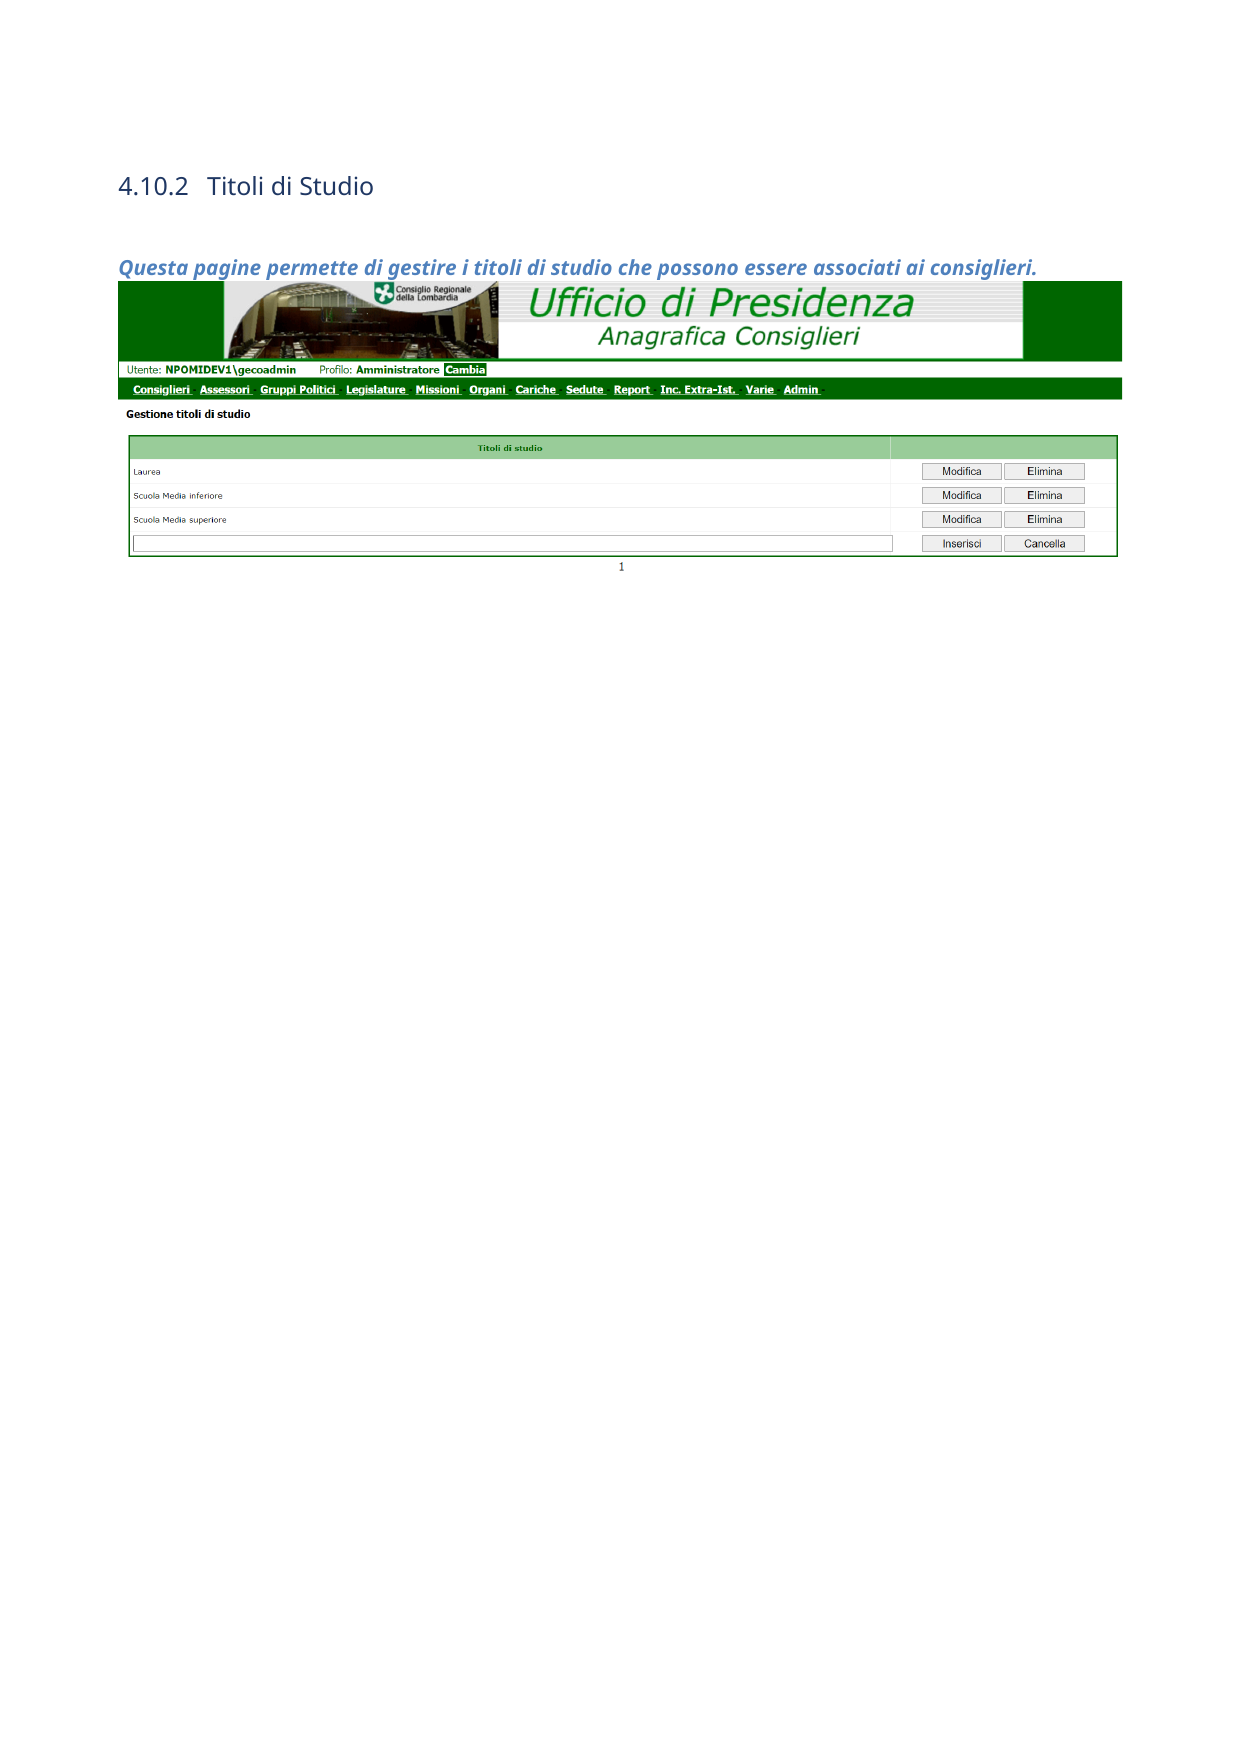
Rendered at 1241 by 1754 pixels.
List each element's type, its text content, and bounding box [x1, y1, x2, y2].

list Titoli di Studio [118, 168, 1122, 202]
text Questa pagine permette di gestire i titoli di studio che possono essere associati ai consiglieri. [118, 253, 1122, 281]
